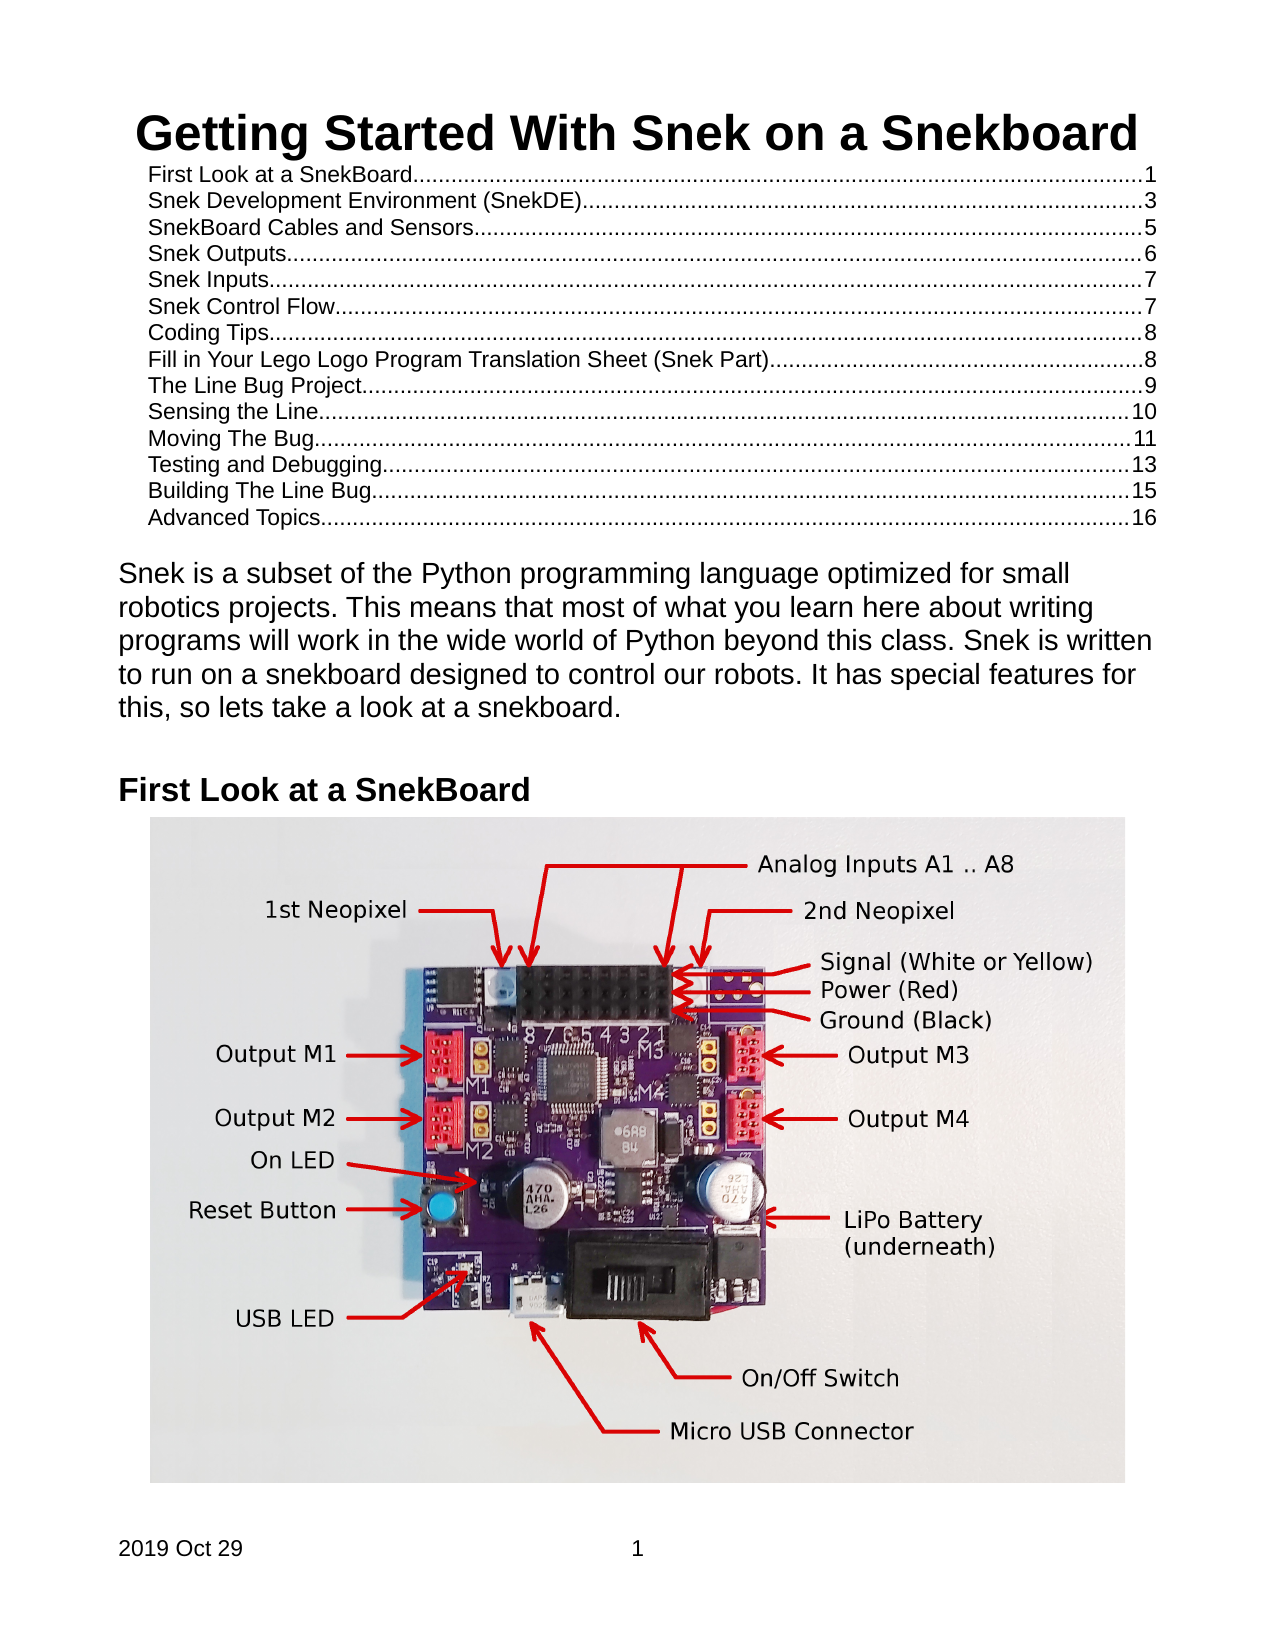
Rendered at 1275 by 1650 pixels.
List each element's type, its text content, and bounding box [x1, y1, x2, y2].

text Fill in Your Lego Logo Program Translation Sheet (Snek Part) 8 [148, 346, 1157, 372]
text Moving The Bug 11 [148, 424, 1157, 451]
text Snek is a subset of the Python programming language optimized for small robotics projects. This means that most of what you learn here about writing programs will work in the wide world of Python beyond this class. Snek is written to run on a snekboard designed to control our robots. It has special features for this, so lets take a look at a snekboard. [118, 556, 1157, 724]
text Sensing the Line 10 [148, 398, 1157, 424]
text First Look at a SnekBoard 1 [148, 161, 1157, 187]
text Snek Control Flow 7 [148, 293, 1157, 319]
text Building The Line Bug 15 [148, 477, 1157, 504]
text Snek Inputs 7 [148, 266, 1157, 293]
picture [150, 817, 1125, 1483]
text Snek Outputs 6 [148, 240, 1157, 266]
text Coding Tips 8 [148, 319, 1157, 346]
text Advanced Topics 16 [148, 504, 1157, 530]
text The Line Bug Project 9 [148, 372, 1157, 398]
text SnekBoard Cables and Sensors 5 [148, 214, 1157, 240]
text Getting Started With Snek on a Snekboard [118, 103, 1157, 161]
subtitle First Look at a SnekBoard [118, 769, 1157, 808]
text Snek Development Environment (SnekDE) 3 [148, 187, 1157, 214]
text Testing and Debugging 13 [148, 451, 1157, 477]
